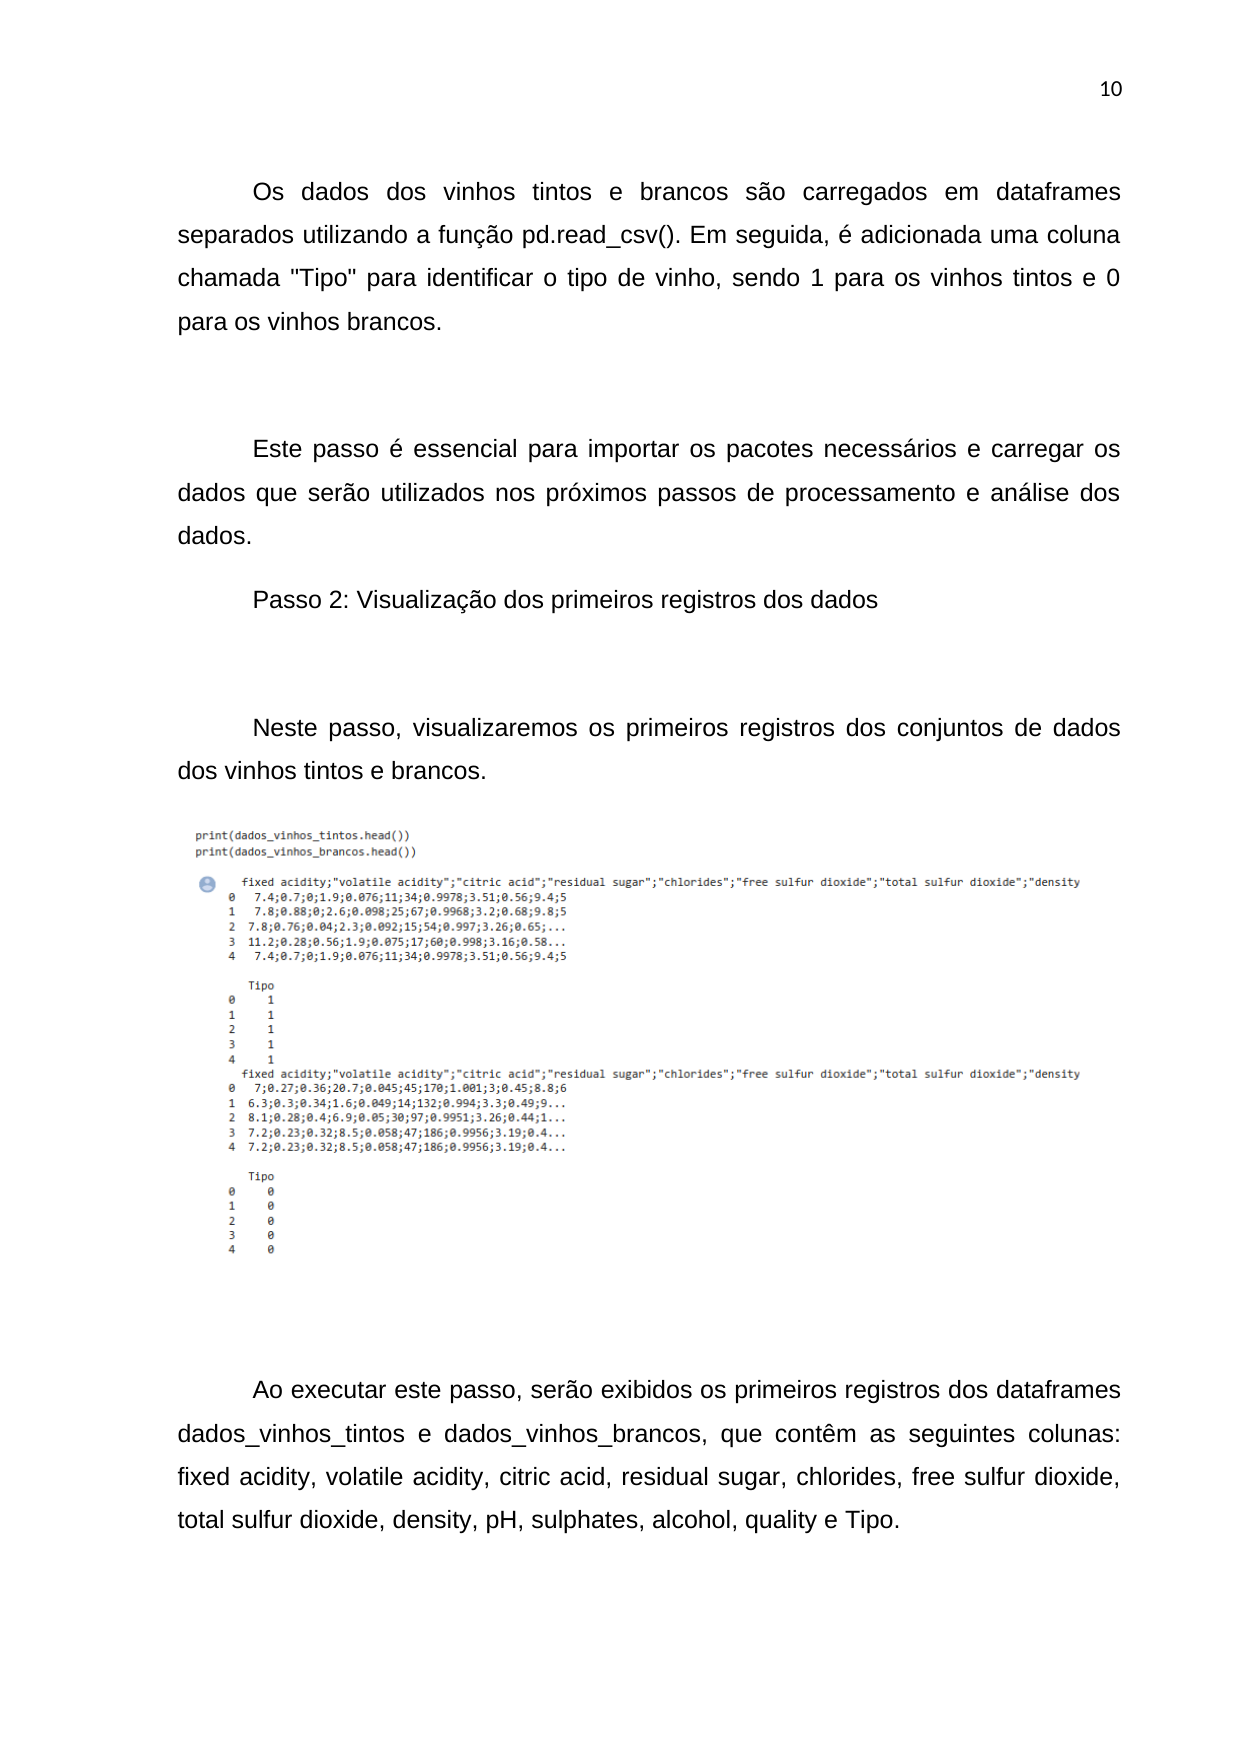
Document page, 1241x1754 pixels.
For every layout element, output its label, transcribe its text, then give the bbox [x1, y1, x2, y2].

text Os dados dos vinhos tintos e brancos são carregados em dataframes separados utilizando a função pd.read_csv(). Em seguida, é adicionada uma coluna chamada "Tipo" para identificar o tipo de vinho, sendo 1 para os vinhos tintos e 0 para os vinhos brancos. [177, 177, 1122, 335]
text Este passo é essencial para importar os pacotes necessários e carregar os dados que serão utilizados nos próximos passos de processamento e análise dos dados. [177, 434, 1122, 549]
text Ao executar este passo, serão exibidos os primeiros registros dos dataframes dados_vinhos_tintos e dados_vinhos_brancos, que contêm as seguintes colunas: fixed acidity, volatile acidity, citric acid, residual sugar, chlorides, free sulfur dioxide, total sulfur dioxide, density, pH, sulphates, alcohol, quality e Tipo. [177, 1376, 1122, 1534]
text Passo 2: Visualização dos primeiros registros dos dados [177, 585, 1122, 613]
picture [177, 819, 1123, 1298]
text Neste passo, visualizaremos os primeiros registros dos conjuntos de dados dos vinhos tintos e brancos. [177, 713, 1122, 784]
